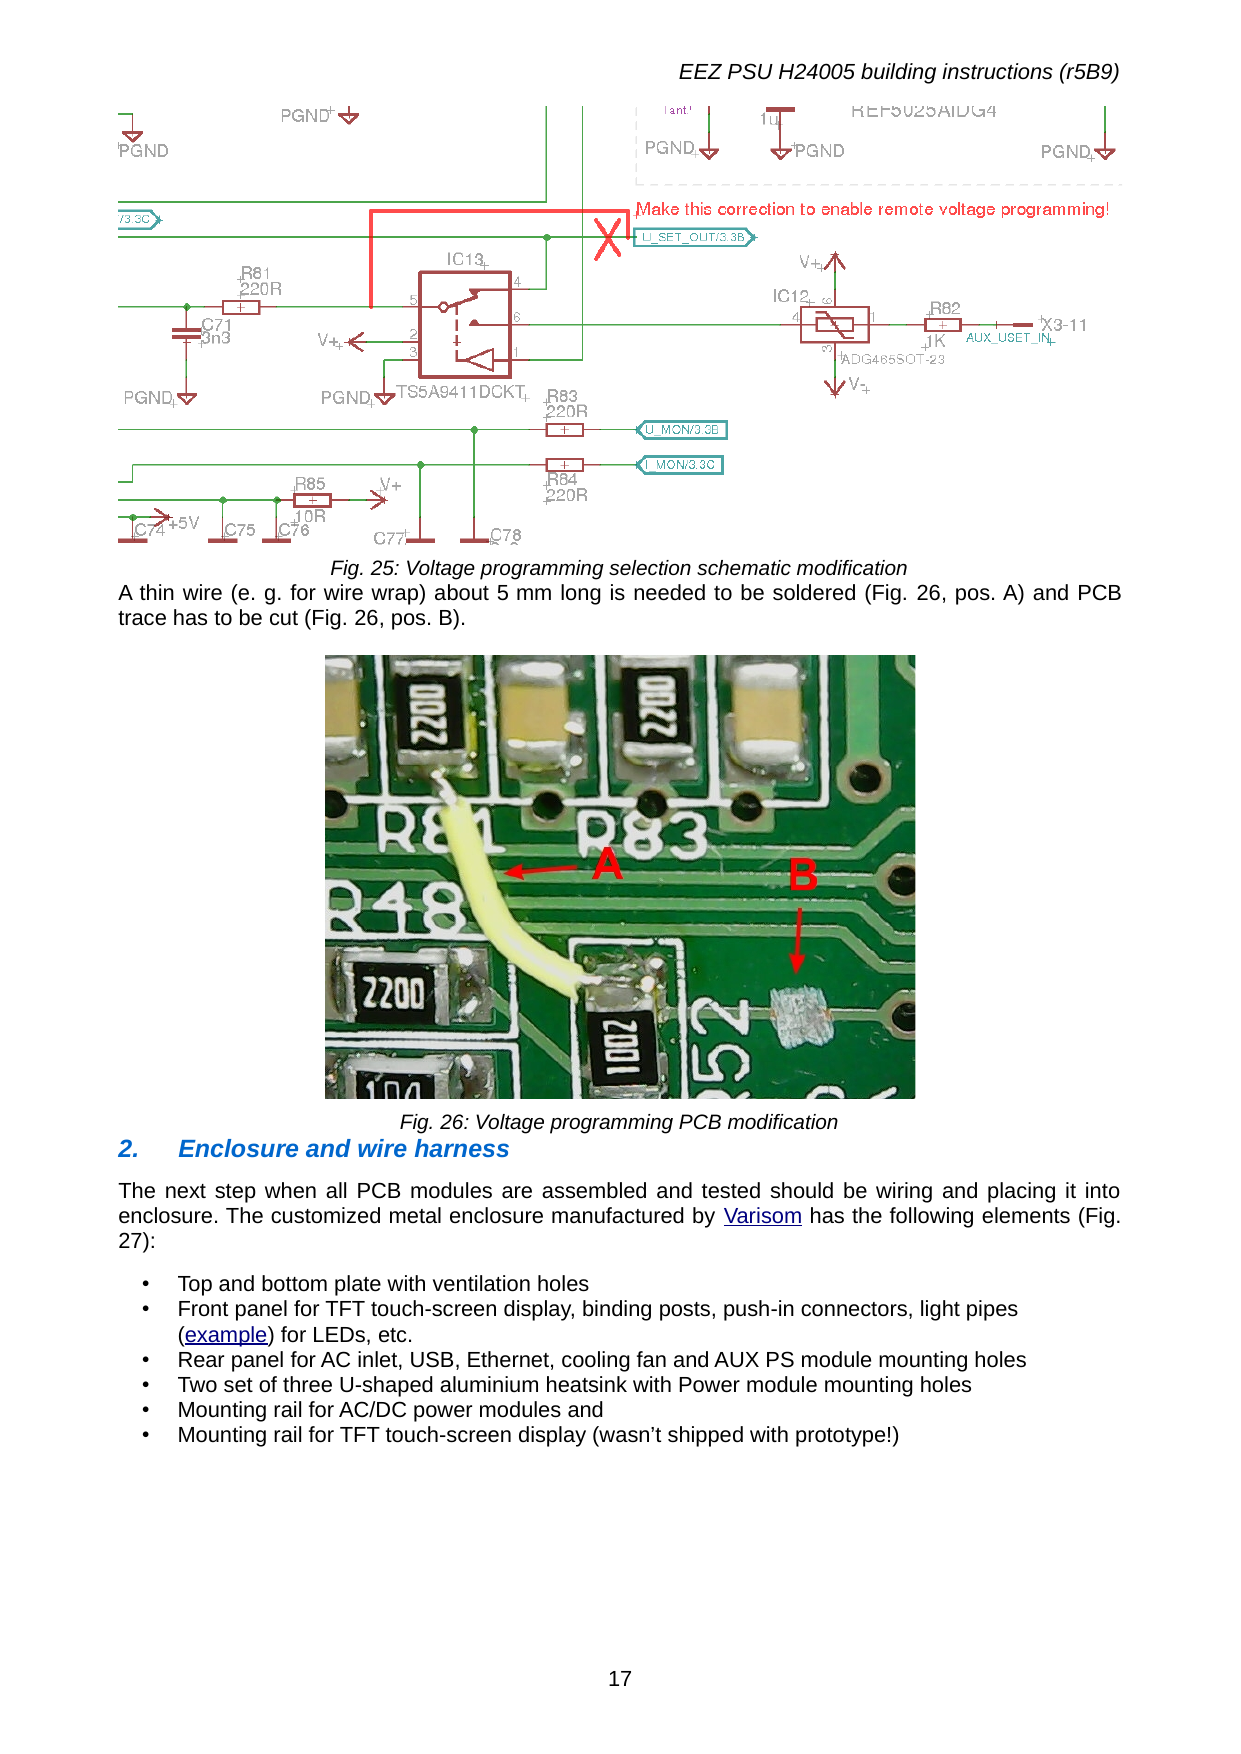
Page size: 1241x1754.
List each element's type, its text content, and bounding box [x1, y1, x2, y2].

list Front panel for TFT touch-screen display, binding posts, push-in connectors, light pipes (example) for LEDs, etc. [142, 1296, 1110, 1347]
text The next step when all PCB modules are assembled and tested should be wiring and placing it into enclosure. The customized metal enclosure manufactured by Varisom has the following elements (Fig. 27): [118, 1178, 1122, 1253]
text A thin wire (e. g. for wire wrap) about 5 mm long is needed to be soldered (Fig. 26, pos. A) and PCB trace has to be cut (Fig. 26, pos. B). [118, 580, 1122, 630]
list Fig. 26: Voltage programming PCB modification [325, 1099, 915, 1134]
picture [118, 106, 1123, 545]
subtitle Enclosure and wire harness [118, 682, 1122, 1163]
text Fig. 25: Voltage programming selection schematic modification [118, 545, 1122, 580]
list Mounting rail for AC/DC power modules and [142, 1397, 1110, 1422]
picture [325, 655, 916, 1099]
list Top and bottom plate with ventilation holes [142, 1271, 1110, 1296]
list Rear panel for AC inlet, USB, Ethernet, cooling fan and AUX PS module mounting holes [142, 1347, 1110, 1372]
list Two set of three U-shaped aluminium heatsink with Power module mounting holes [142, 1372, 1110, 1397]
list Mounting rail for TFT touch-screen display (wasn’t shipped with prototype!) [142, 1422, 1110, 1447]
